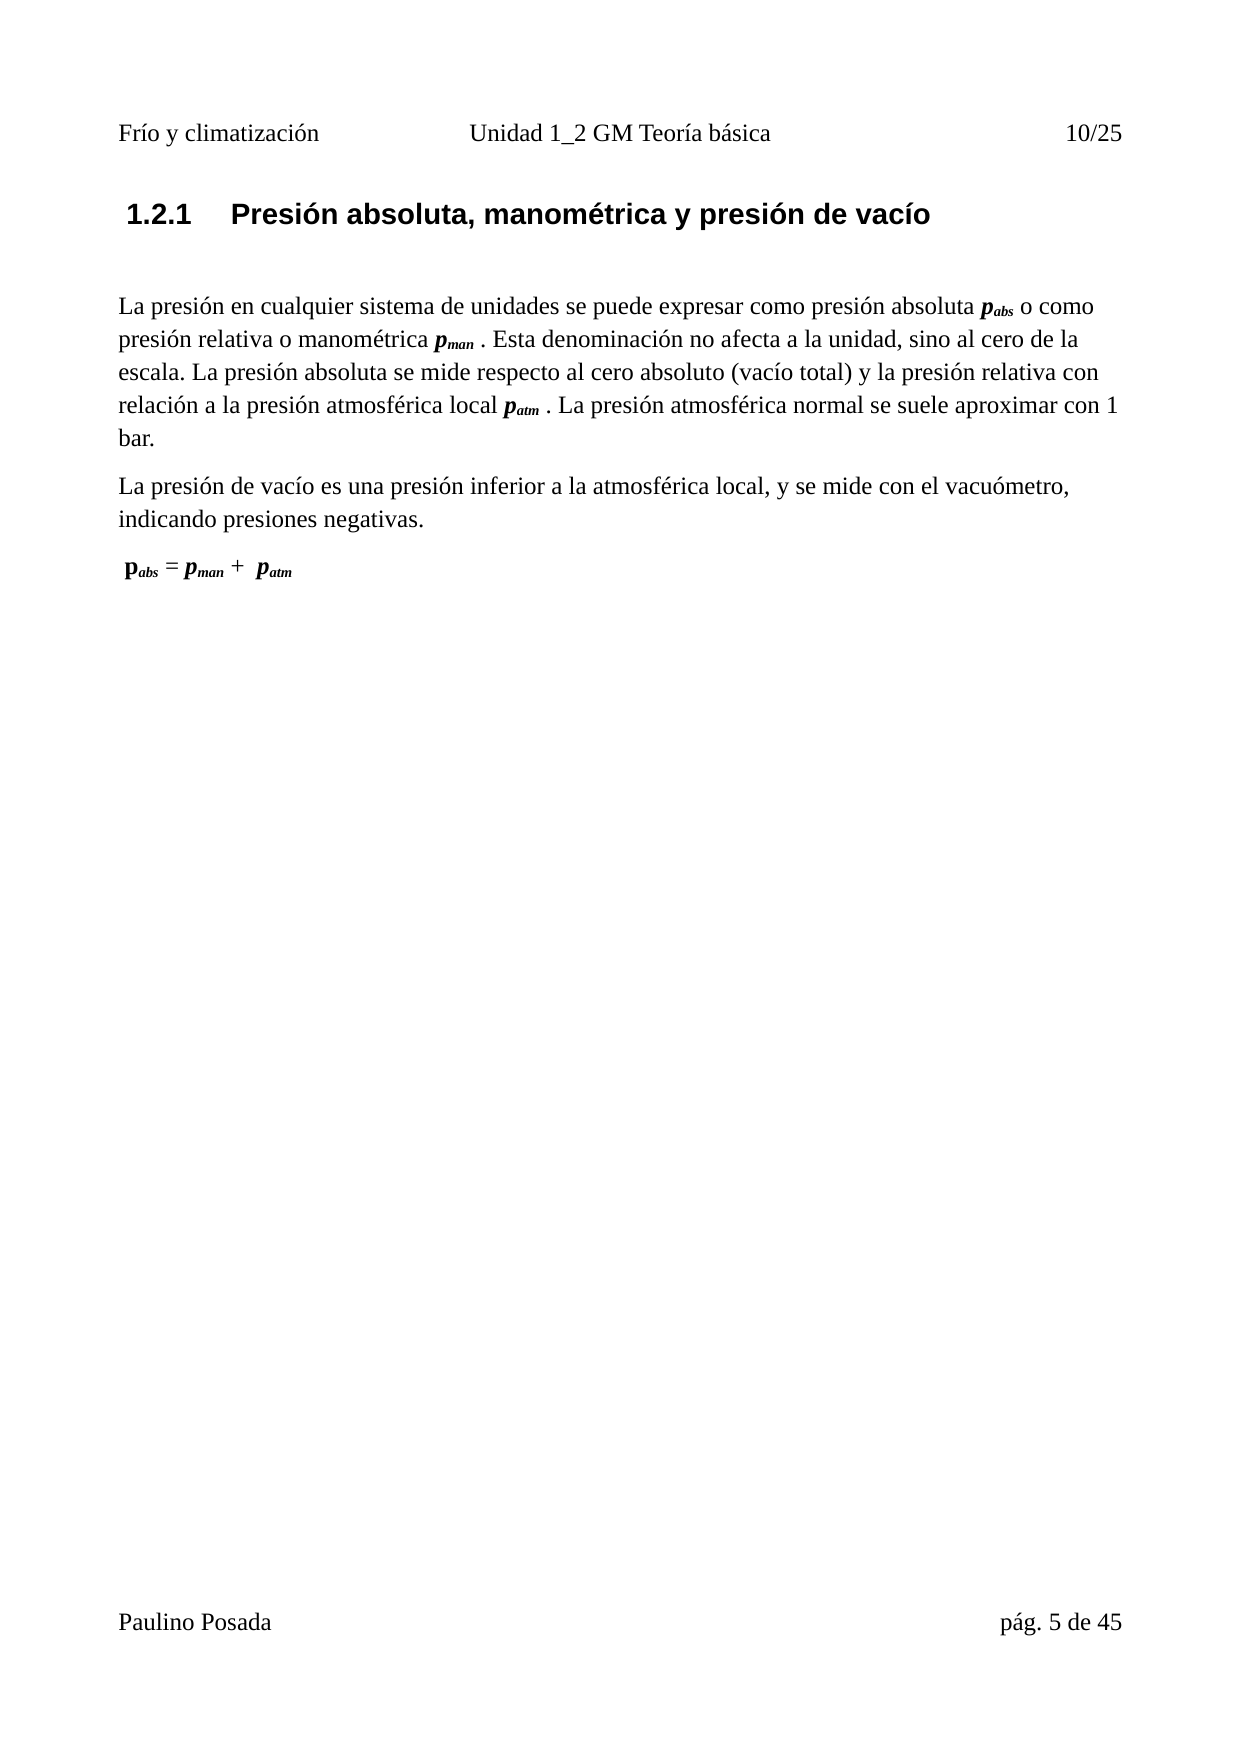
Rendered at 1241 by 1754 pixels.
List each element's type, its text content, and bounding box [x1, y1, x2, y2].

text La presión en cualquier sistema de unidades se puede expresar como presión absoluta pabs o como presión relativa o manométrica pman . Esta denominación no afecta a la unidad, sino al cero de la escala. La presión absoluta se mide respecto al cero absoluto (vacío total) y la presión relativa con relación a la presión atmosférica local patm . La presión atmosférica normal se suele aproximar con 1 bar. [118, 291, 1122, 452]
text pabs = pman + patm [118, 551, 1122, 580]
subtitle Presión absoluta, manométrica y presión de vacío [118, 197, 1122, 231]
text La presión de vacío es una presión inferior a la atmosférica local, y se mide con el vacuómetro, indicando presiones negativas. [118, 471, 1122, 532]
